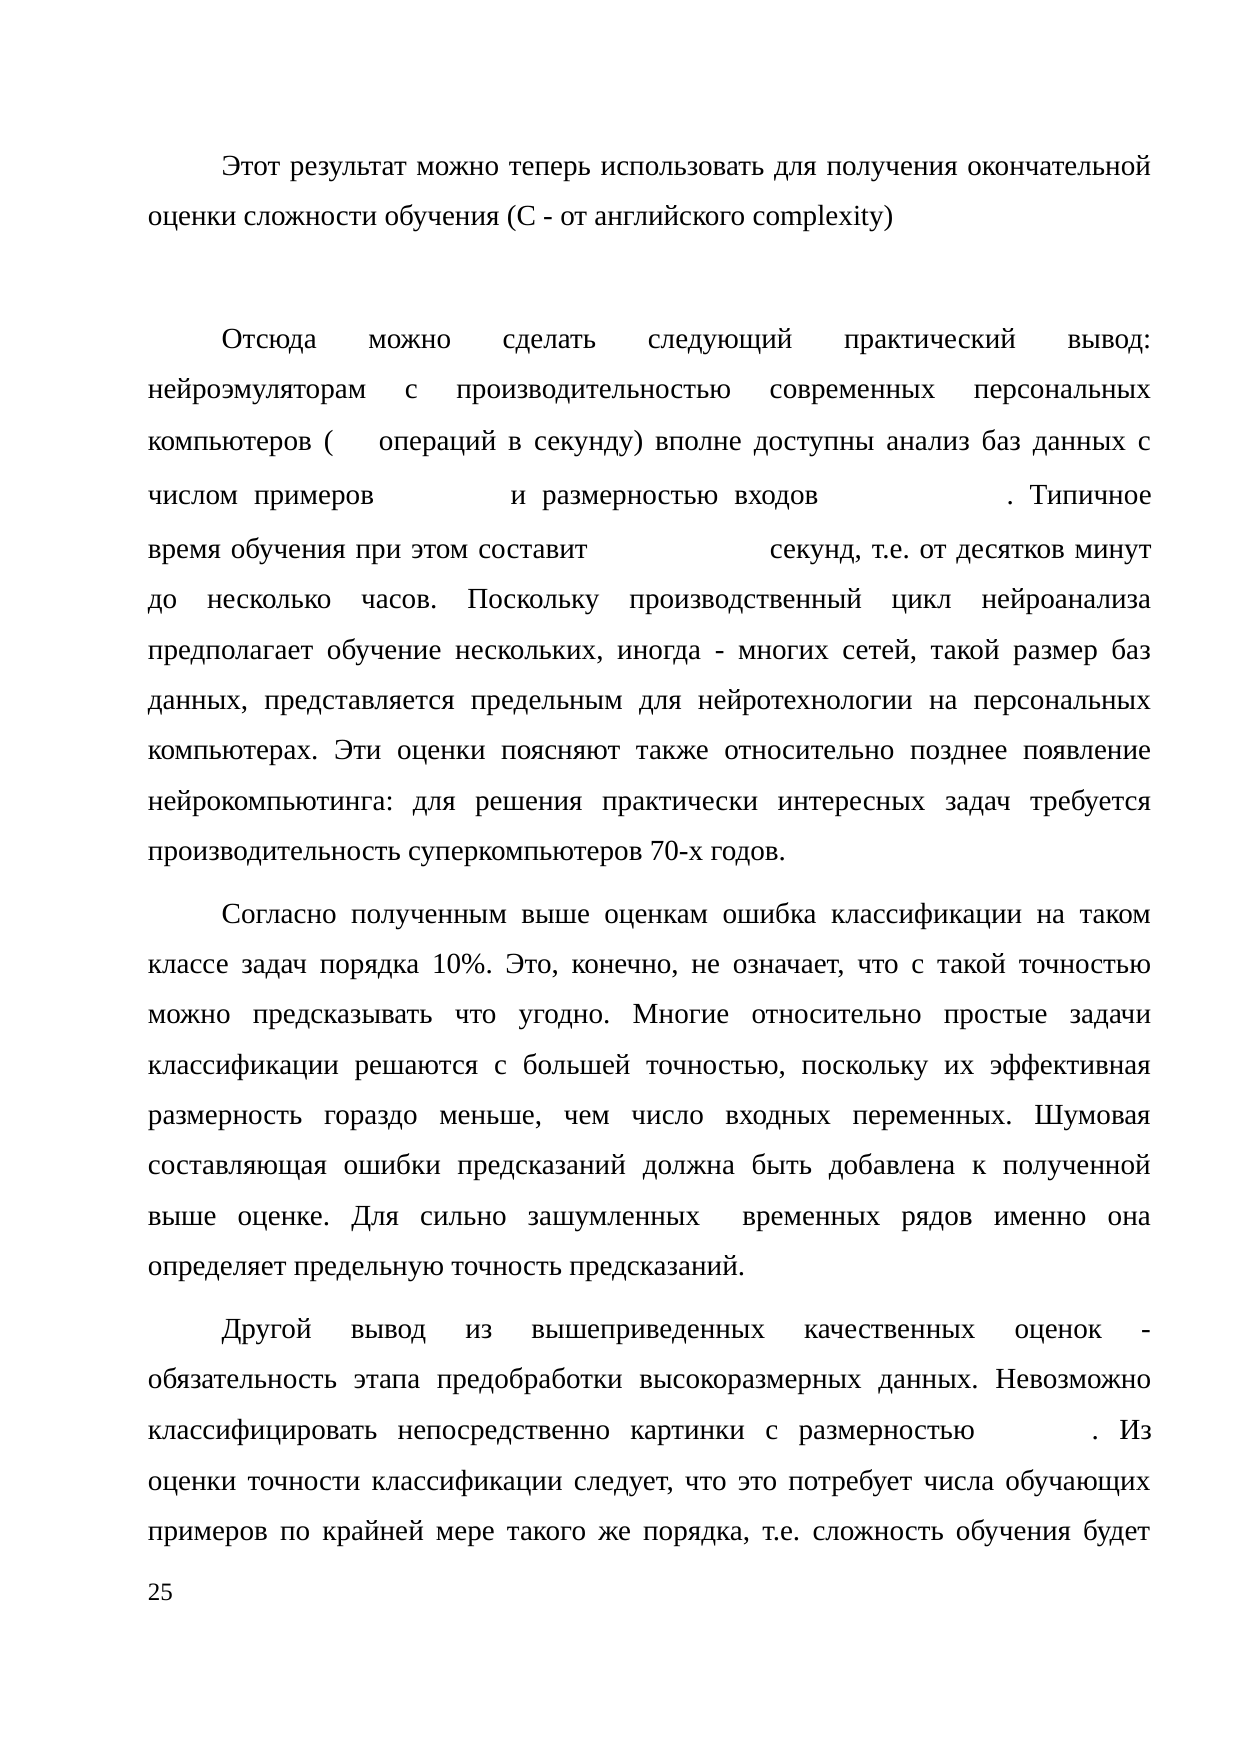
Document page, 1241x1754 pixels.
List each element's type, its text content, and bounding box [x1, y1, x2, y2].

text Другой вывод из вышеприведенных качественных оценок - обязательность этапа предобработки высокоразмерных данных. Невозможно классифицировать непосредственно картинки с размерностью . Из оценки точности классификации следует, что это потребует числа обучающих примеров по крайней мере такого же порядка, т.е. сложность обучения будет [148, 1311, 1152, 1547]
text Этот результат можно теперь использовать для получения окончательной оценки сложности обучения (C - от английского complexity) [148, 148, 1152, 231]
text Согласно полученным выше оценкам ошибка классификации на таком классе задач порядка 10%. Это, конечно, не означает, что с такой точностью можно предсказывать что угодно. Многие относительно простые задачи классификации решаются с большей точностью, поскольку их эффективная размерность гораздо меньше, чем число входных переменных. Шумовая составляющая ошибки предсказаний должна быть добавлена к полученной выше оценке. Для сильно зашумленных временных рядов именно она определяет предельную точность предсказаний. [148, 896, 1152, 1282]
text Отсюда можно сделать следующий практический вывод: нейроэмуляторам с производительностью современных персональных компьютеров (операций в секунду) вполне доступны анализ баз данных с числом примеров и размерностью входов . Типичное время обучения при этом составит секунд, т.е. от десятков минут до несколько часов. Поскольку производственный цикл нейроанализа предполагает обучение нескольких, иногда - многих сетей, такой размер баз данных, представляется предельным для нейротехнологии на персональных компьютерах. Эти оценки поясняют также относительно позднее появление нейрокомпьютинга: для решения практически интересных задач требуется производительность суперкомпьютеров 70-х годов. [148, 321, 1152, 867]
